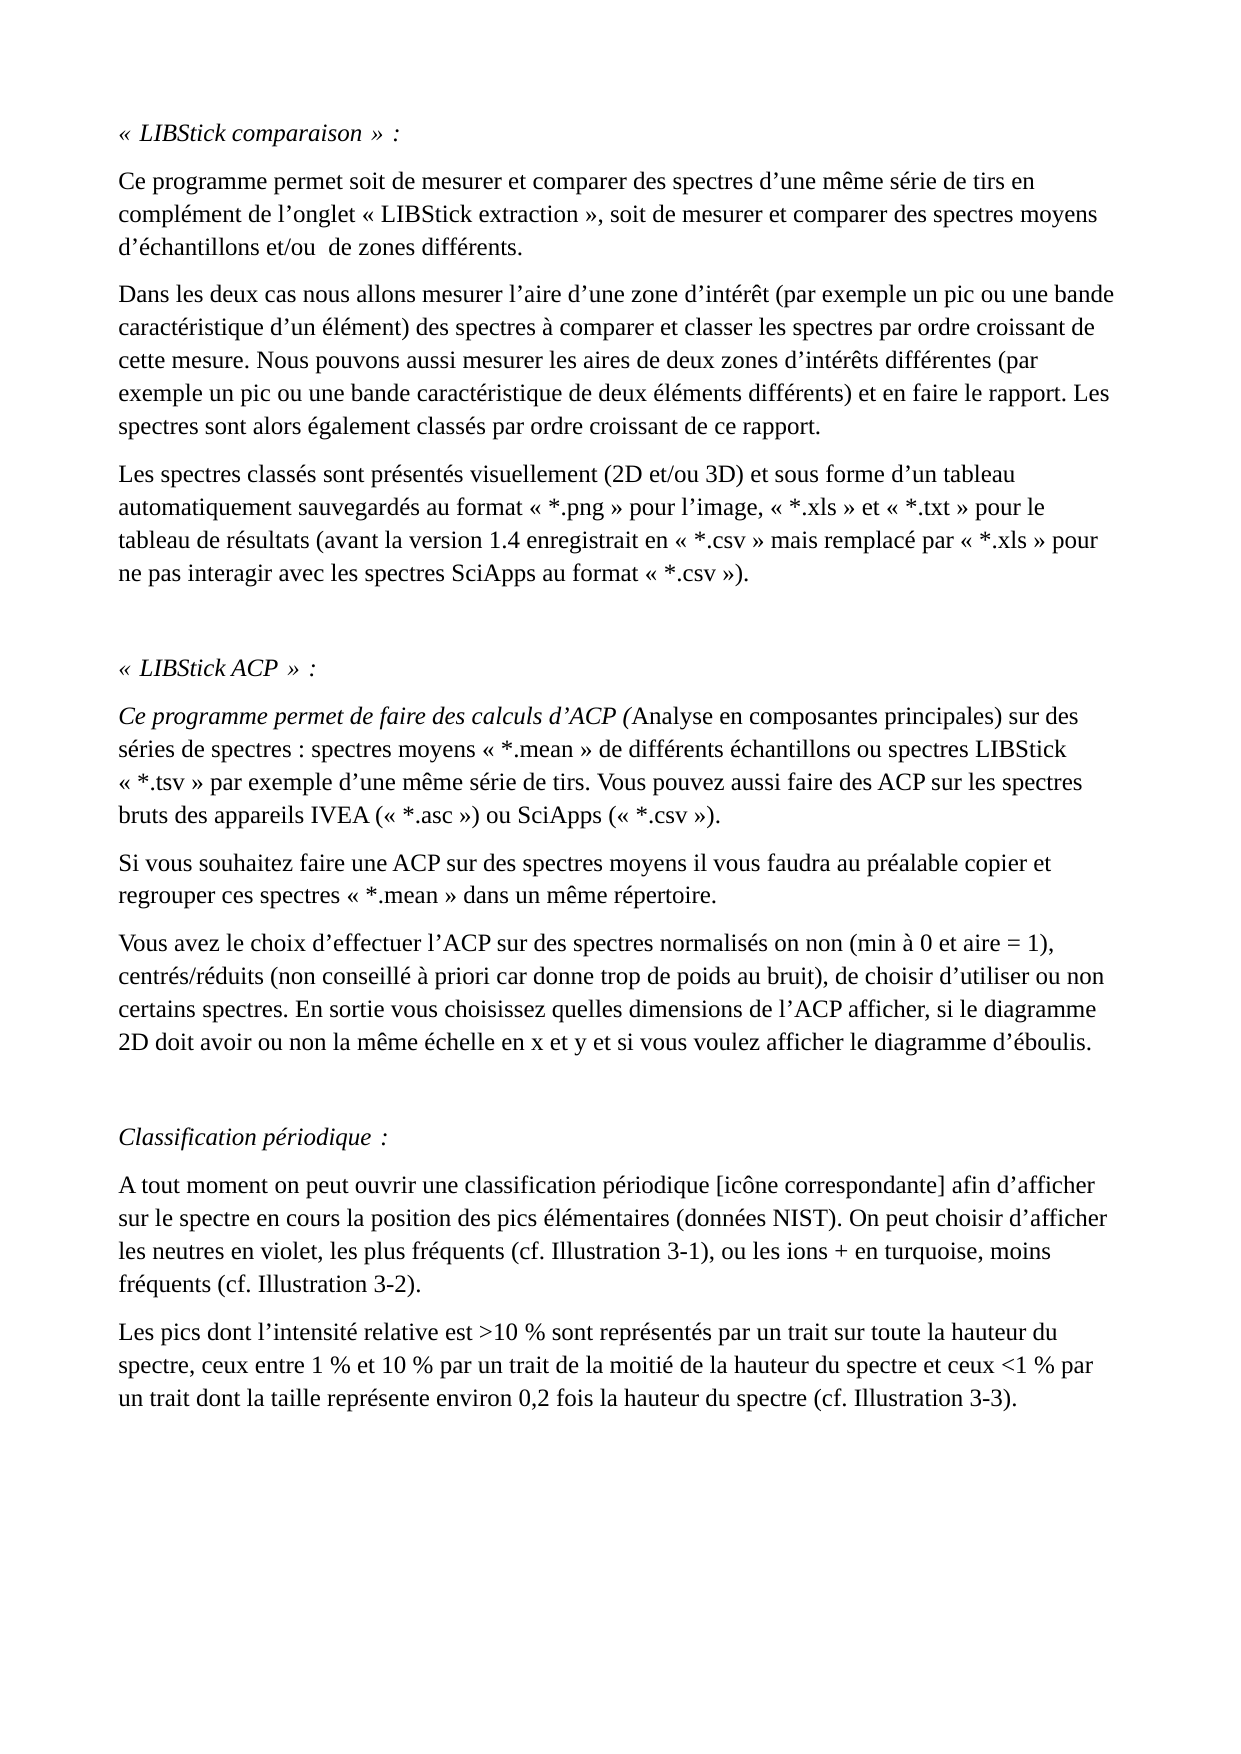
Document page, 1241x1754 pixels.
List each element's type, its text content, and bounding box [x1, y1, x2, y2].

text « LIBStick ACP » : [118, 653, 1122, 682]
text Classification périodique : [118, 1122, 1122, 1151]
text Vous avez le choix d’effectuer l’ACP sur des spectres normalisés on non (min à 0 et aire = 1), centrés/réduits (non conseillé à priori car donne trop de poids au bruit), de choisir d’utiliser ou non certains spectres. En sortie vous choisissez quelles dimensions de l’ACP afficher, si le diagramme 2D doit avoir ou non la même échelle en x et y et si vous voulez afficher le diagramme d’éboulis. [118, 928, 1122, 1056]
text A tout moment on peut ouvrir une classification périodique [icône correspondante] afin d’afficher sur le spectre en cours la position des pics élémentaires (données NIST). On peut choisir d’afficher les neutres en violet, les plus fréquents (cf. Illustration 3-1), ou les ions + en turquoise, moins fréquents (cf. Illustration 3-2). [118, 1170, 1122, 1298]
text Dans les deux cas nous allons mesurer l’aire d’une zone d’intérêt (par exemple un pic ou une bande caractéristique d’un élément) des spectres à comparer et classer les spectres par ordre croissant de cette mesure. Nous pouvons aussi mesurer les aires de deux zones d’intérêts différentes (par exemple un pic ou une bande caractéristique de deux éléments différents) et en faire le rapport. Les spectres sont alors également classés par ordre croissant de ce rapport. [118, 279, 1122, 440]
text Ce programme permet soit de mesurer et comparer des spectres d’une même série de tirs en complément de l’onglet « LIBStick extraction », soit de mesurer et comparer des spectres moyens d’échantillons et/ou de zones différents. [118, 166, 1122, 261]
text Les pics dont l’intensité relative est >10 % sont représentés par un trait sur toute la hauteur du spectre, ceux entre 1 % et 10 % par un trait de la moitié de la hauteur du spectre et ceux <1 % par un trait dont la taille représente environ 0,2 fois la hauteur du spectre (cf. Illustration 3-3). [118, 1317, 1122, 1412]
text Les spectres classés sont présentés visuellement (2D et/ou 3D) et sous forme d’un tableau automatiquement sauvegardés au format « *.png » pour l’image, « *.xls » et « *.txt » pour le tableau de résultats (avant la version 1.4 enregistrait en « *.csv » mais remplacé par « *.xls » pour ne pas interagir avec les spectres SciApps au format « *.csv »). [118, 459, 1122, 587]
text « LIBStick comparaison » : [118, 118, 1122, 147]
text Ce programme permet de faire des calculs d’ACP (Analyse en composantes principales) sur des séries de spectres : spectres moyens « *.mean » de différents échantillons ou spectres LIBStick « *.tsv » par exemple d’une même série de tirs. Vous pouvez aussi faire des ACP sur les spectres bruts des appareils IVEA (« *.asc ») ou SciApps (« *.csv »). [118, 701, 1122, 829]
text Si vous souhaitez faire une ACP sur des spectres moyens il vous faudra au préalable copier et regrouper ces spectres « *.mean » dans un même répertoire. [118, 848, 1122, 909]
